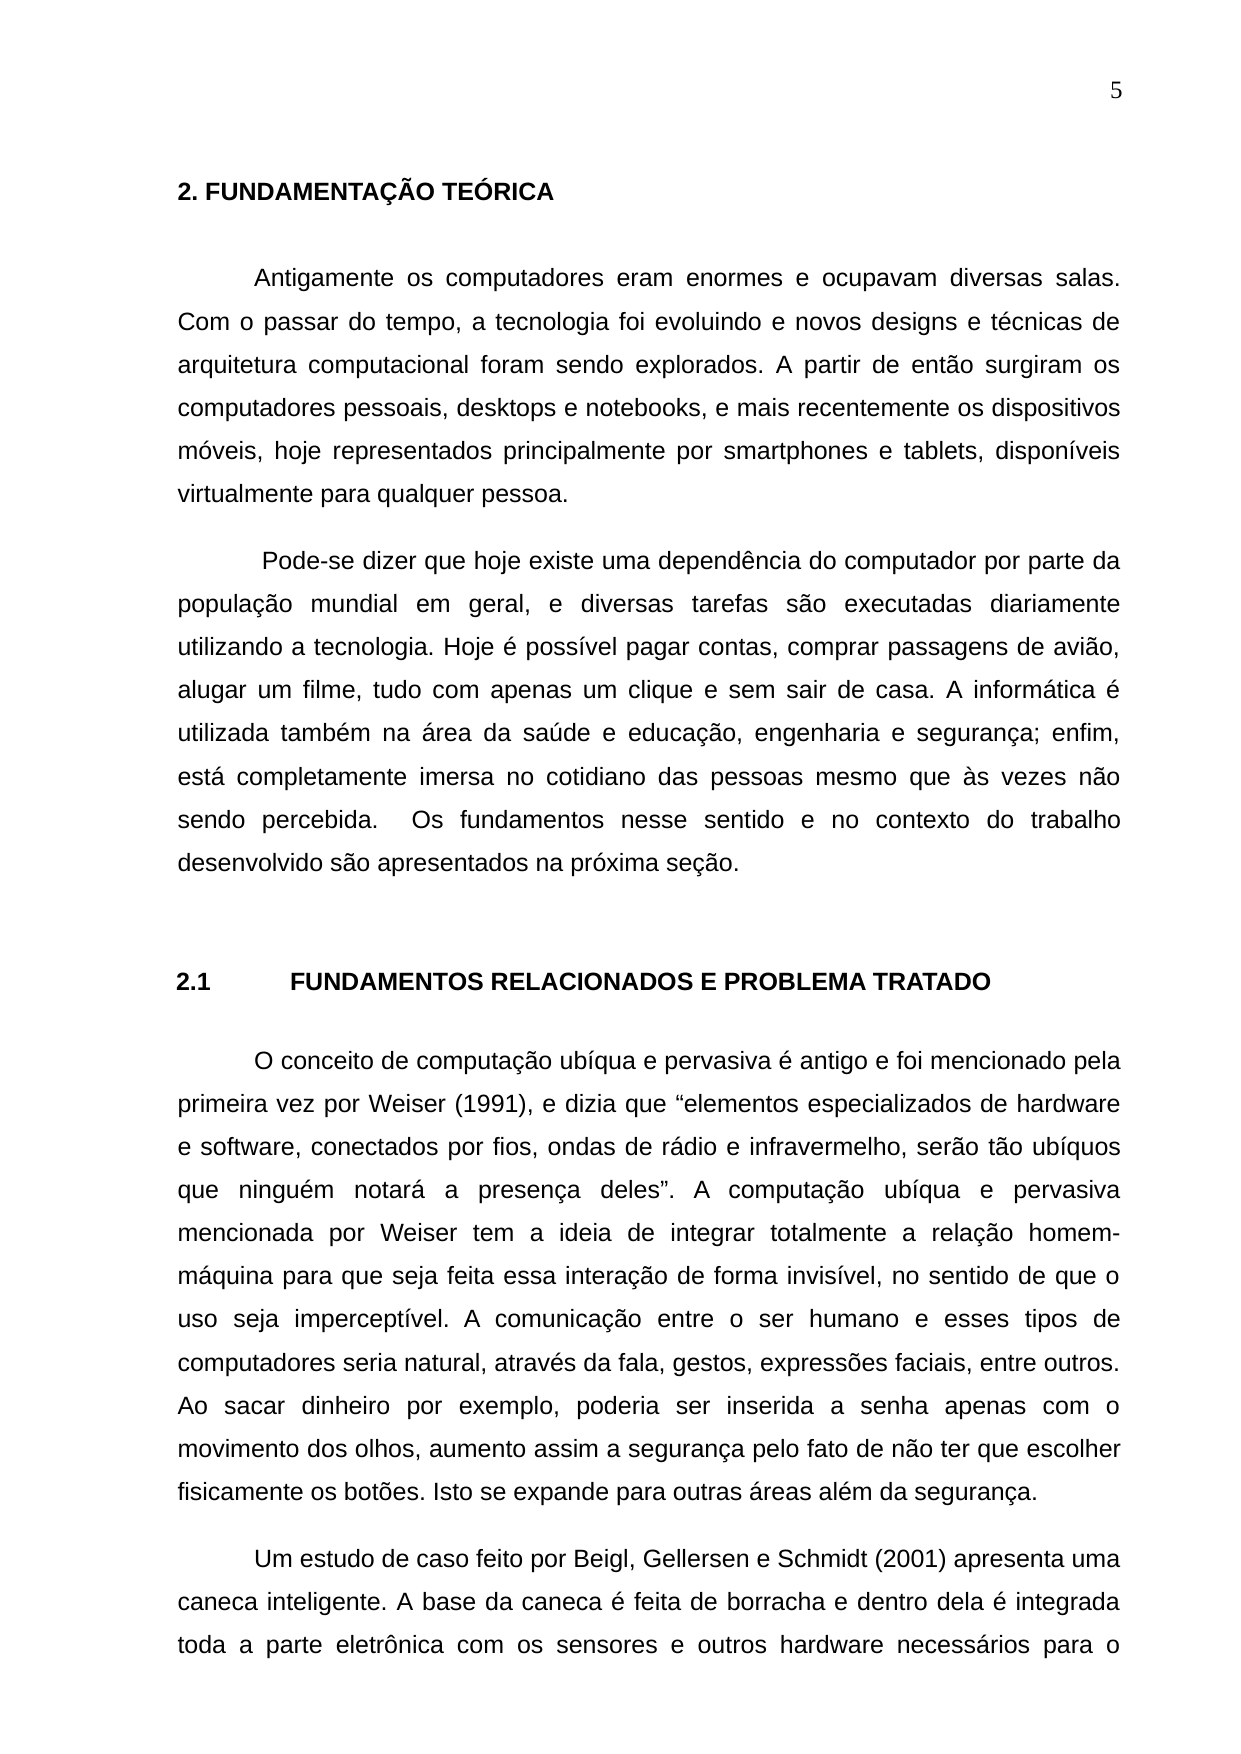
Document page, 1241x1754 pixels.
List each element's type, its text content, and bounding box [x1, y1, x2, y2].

text 2. FUNDAMENTAÇÃO TEÓRICA [177, 177, 1122, 206]
list FUNDAMENTOS RELACIONADOS E PROBLEMA TRATADO [176, 967, 1122, 995]
text Pode-se dizer que hoje existe uma dependência do computador por parte da população mundial em geral, e diversas tarefas são executadas diariamente utilizando a tecnologia. Hoje é possível pagar contas, comprar passagens de avião, alugar um filme, tudo com apenas um clique e sem sair de casa. A informática é utilizada também na área da saúde e educação, engenharia e segurança; enfim, está completamente imersa no cotidiano das pessoas mesmo que às vezes não sendo percebida. Os fundamentos nesse sentido e no contexto do trabalho desenvolvido são apresentados na próxima seção. [177, 546, 1122, 876]
text O conceito de computação ubíqua e pervasiva é antigo e foi mencionado pela primeira vez por Weiser (1991), e dizia que “elementos especializados de hardware e software, conectados por fios, ondas de rádio e infravermelho, serão tão ubíquos que ninguém notará a presença deles”. A computação ubíqua e pervasiva mencionada por Weiser tem a ideia de integrar totalmente a relação homem-máquina para que seja feita essa interação de forma invisível, no sentido de que o uso seja imperceptível. A comunicação entre o ser humano e esses tipos de computadores seria natural, através da fala, gestos, expressões faciais, entre outros. Ao sacar dinheiro por exemplo, poderia ser inserida a senha apenas com o movimento dos olhos, aumento assim a segurança pelo fato de não ter que escolher fisicamente os botões. Isto se expande para outras áreas além da segurança. [177, 1046, 1122, 1506]
text Um estudo de caso feito por Beigl, Gellersen e Schmidt (2001) apresenta uma caneca inteligente. A base da caneca é feita de borracha e dentro dela é integrada toda a parte eletrônica com os sensores e outros hardware necessários para o [177, 1544, 1122, 1659]
text Antigamente os computadores eram enormes e ocupavam diversas salas. Com o passar do tempo, a tecnologia foi evoluindo e novos designs e técnicas de arquitetura computacional foram sendo explorados. A partir de então surgiram os computadores pessoais, desktops e notebooks, e mais recentemente os dispositivos móveis, hoje representados principalmente por smartphones e tablets, disponíveis virtualmente para qualquer pessoa. [177, 263, 1122, 508]
